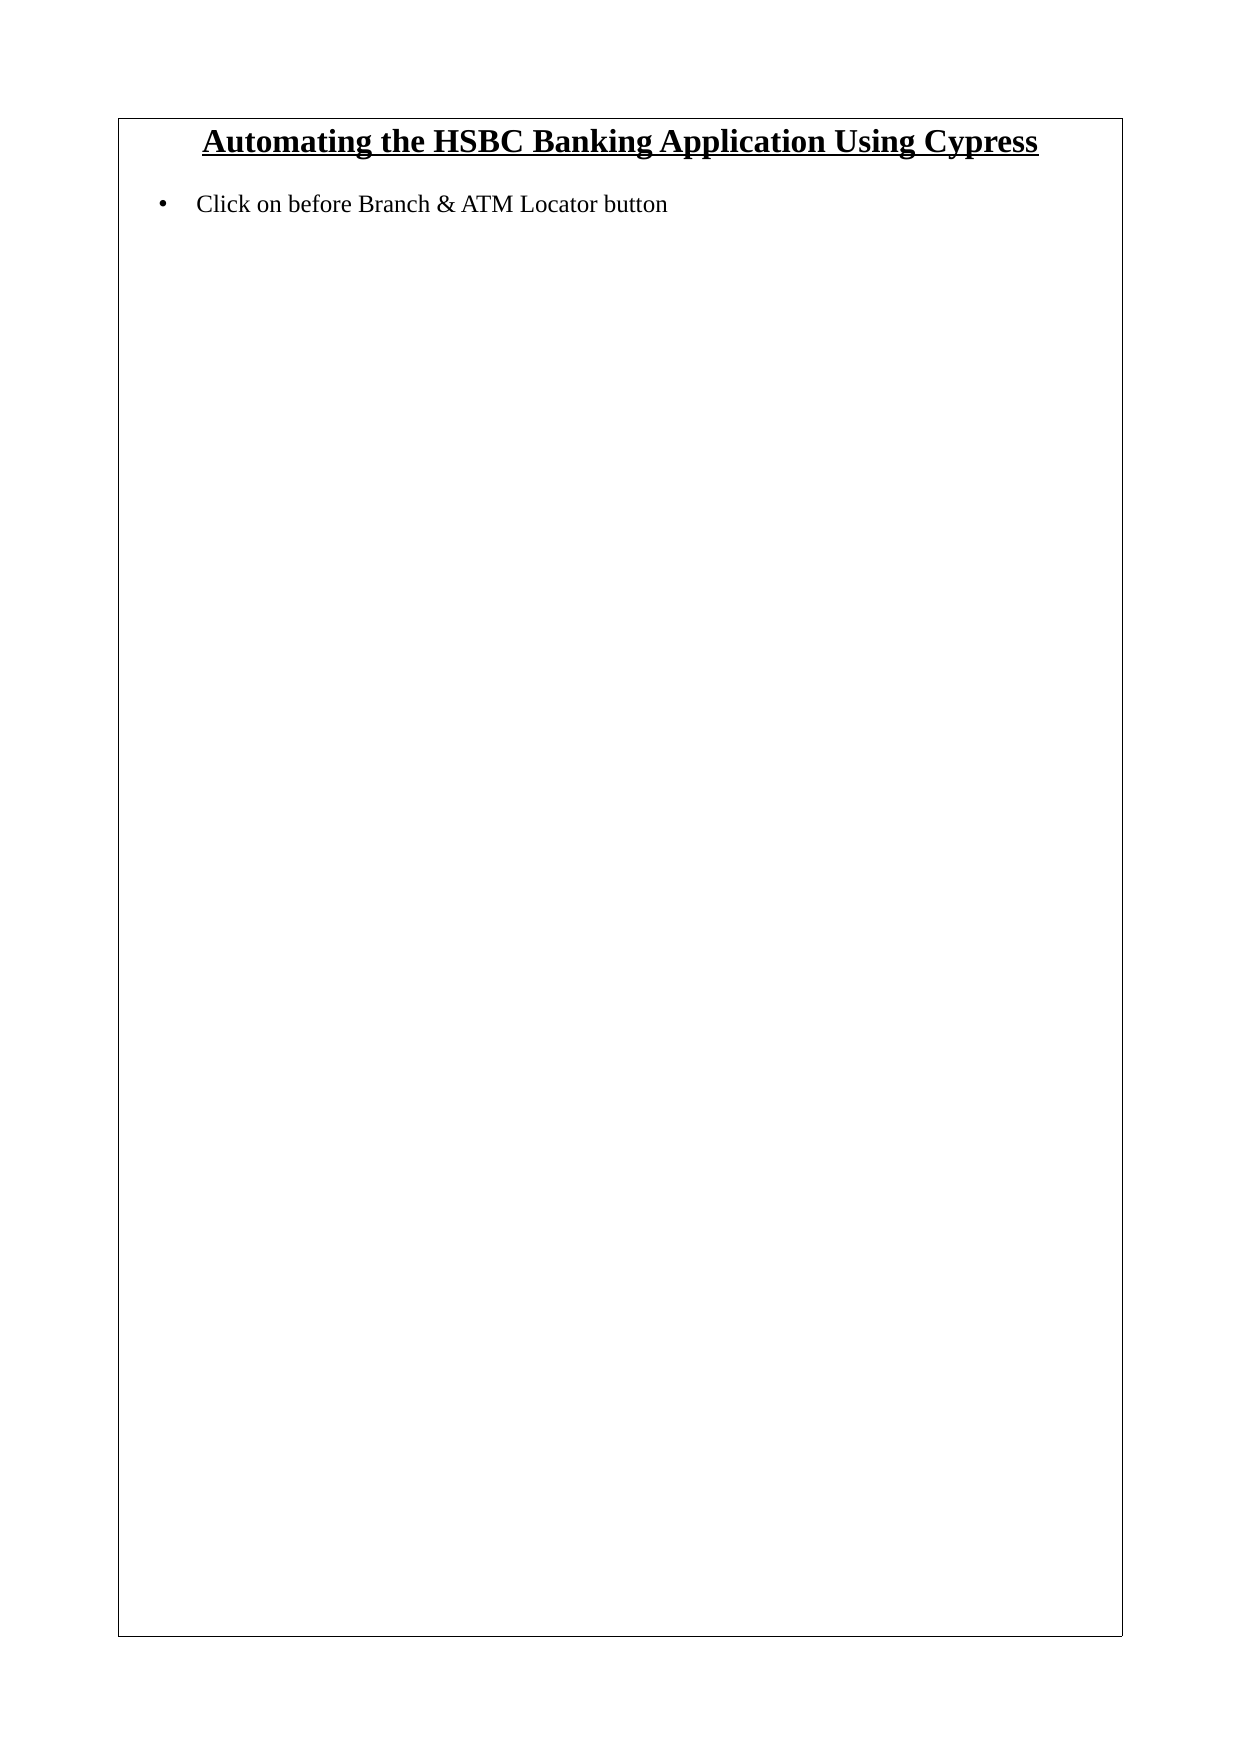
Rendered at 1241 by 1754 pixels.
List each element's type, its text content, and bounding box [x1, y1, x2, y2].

list Click on before Branch & ATM Locator button [159, 189, 1119, 218]
